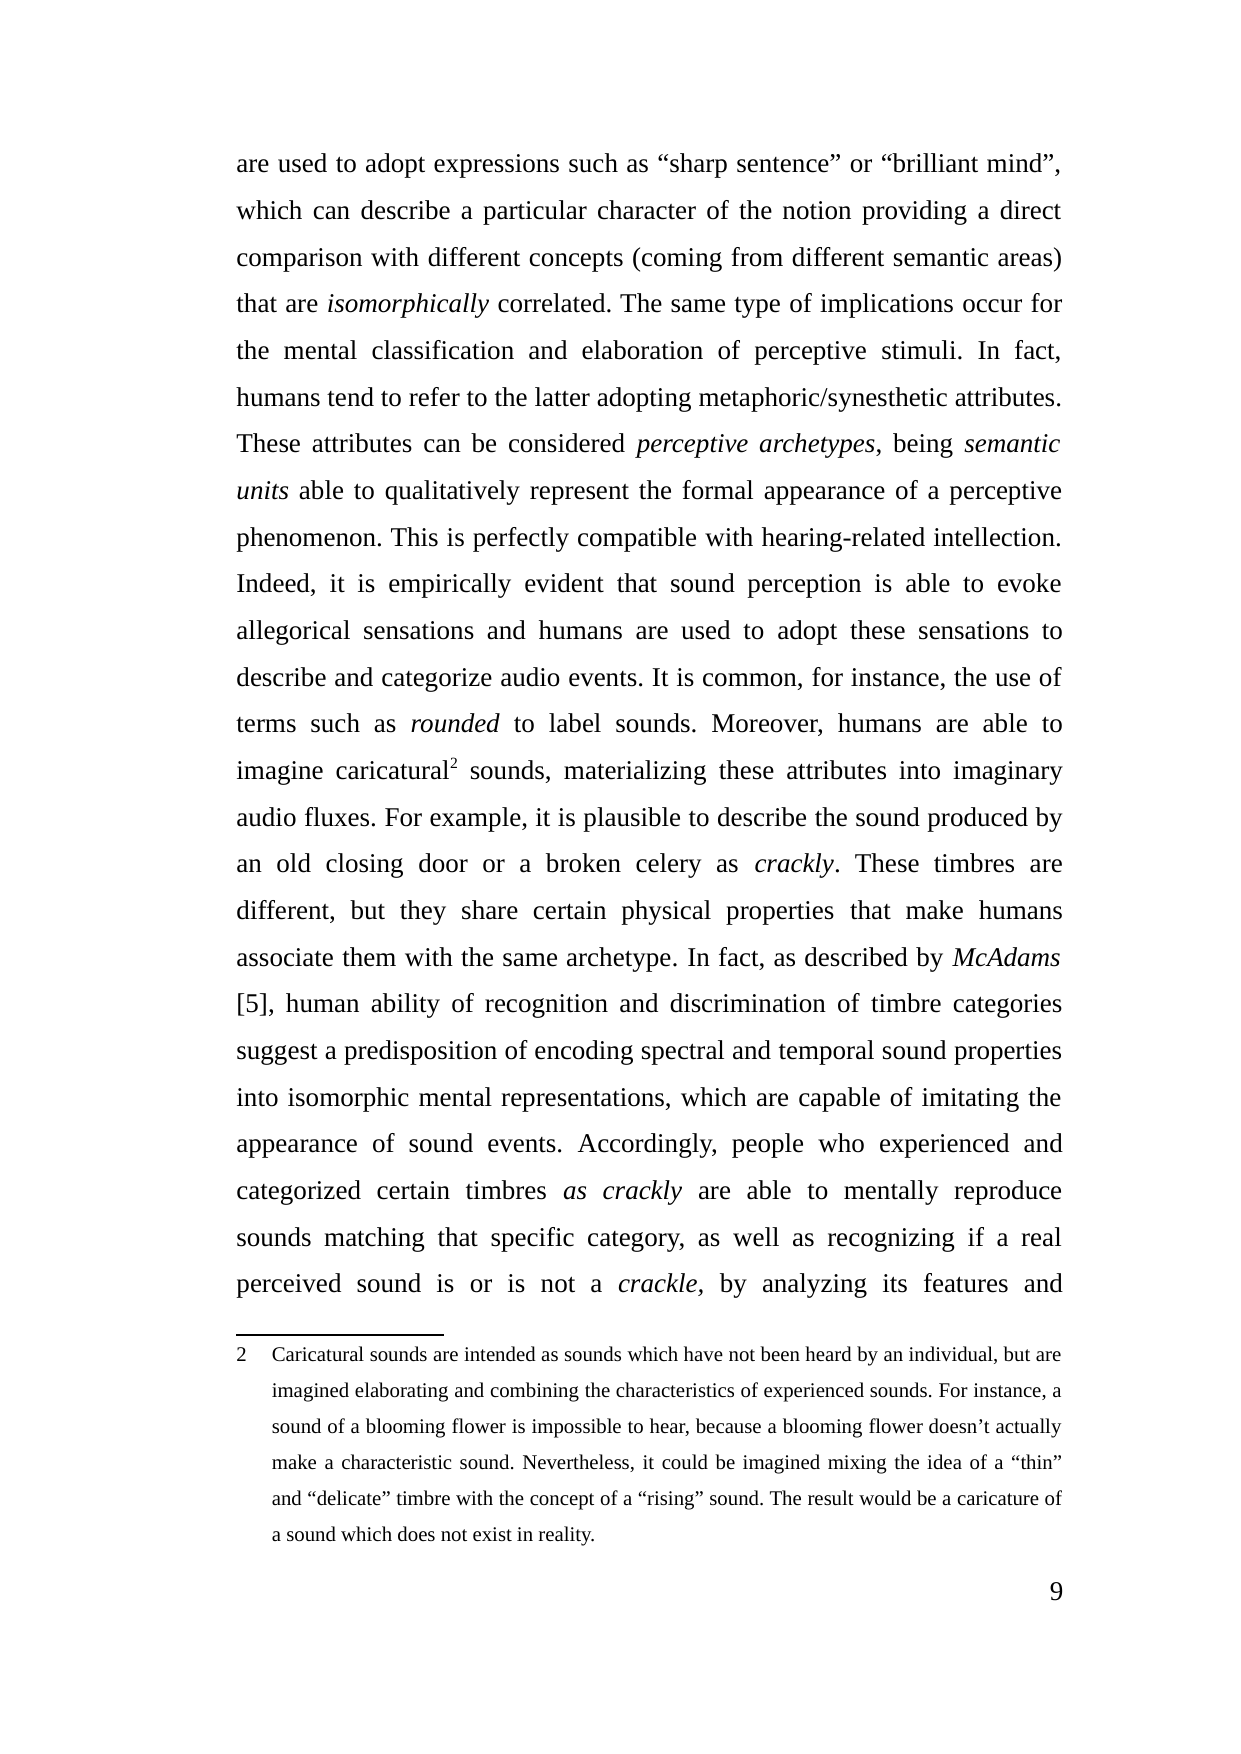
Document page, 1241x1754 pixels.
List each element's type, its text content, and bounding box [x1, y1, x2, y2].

text are used to adopt expressions such as “sharp sentence” or “brilliant mind”, which can describe a particular character of the notion providing a direct comparison with different concepts (coming from different semantic areas) that are isomorphically correlated. The same type of implications occur for the mental classification and elaboration of perceptive stimuli. In fact, humans tend to refer to the latter adopting metaphoric/synesthetic attributes. These attributes can be considered perceptive archetypes, being semantic units able to qualitatively represent the formal appearance of a perceptive phenomenon. This is perfectly compatible with hearing-related intellection. Indeed, it is empirically evident that sound perception is able to evoke allegorical sensations and humans are used to adopt these sensations to describe and categorize audio events. It is common, for instance, the use of terms such as rounded to label sounds. Moreover, humans are able to imagine caricatural sounds, materializing these attributes into imaginary audio fluxes. For example, it is plausible to describe the sound produced by an old closing door or a broken celery as crackly. These timbres are different, but they share certain physical properties that make humans associate them with the same archetype. In fact, as described by McAdams [5], human ability of recognition and discrimination of timbre categories suggest a predisposition of encoding spectral and temporal sound properties into isomorphic mental representations, which are capable of imitating the appearance of sound events. Accordingly, people who experienced and categorized certain timbres as crackly are able to mentally reproduce sounds matching that specific category, as well as recognizing if a real perceived sound is or is not a crackle, by analyzing its features and [236, 148, 1063, 1299]
text Caricatural sounds are intended as sounds which have not been heard by an individual, but are imagined elaborating and combining the characteristics of experienced sounds. For instance, a sound of a blooming flower is impossible to hear, because a blooming flower doesn’t actually make a characteristic sound. Nevertheless, it could be imagined mixing the idea of a “thin” and “delicate” timbre with the concept of a “rising” sound. The result would be a caricature of a sound which does not exist in reality. [236, 1341, 1063, 1546]
